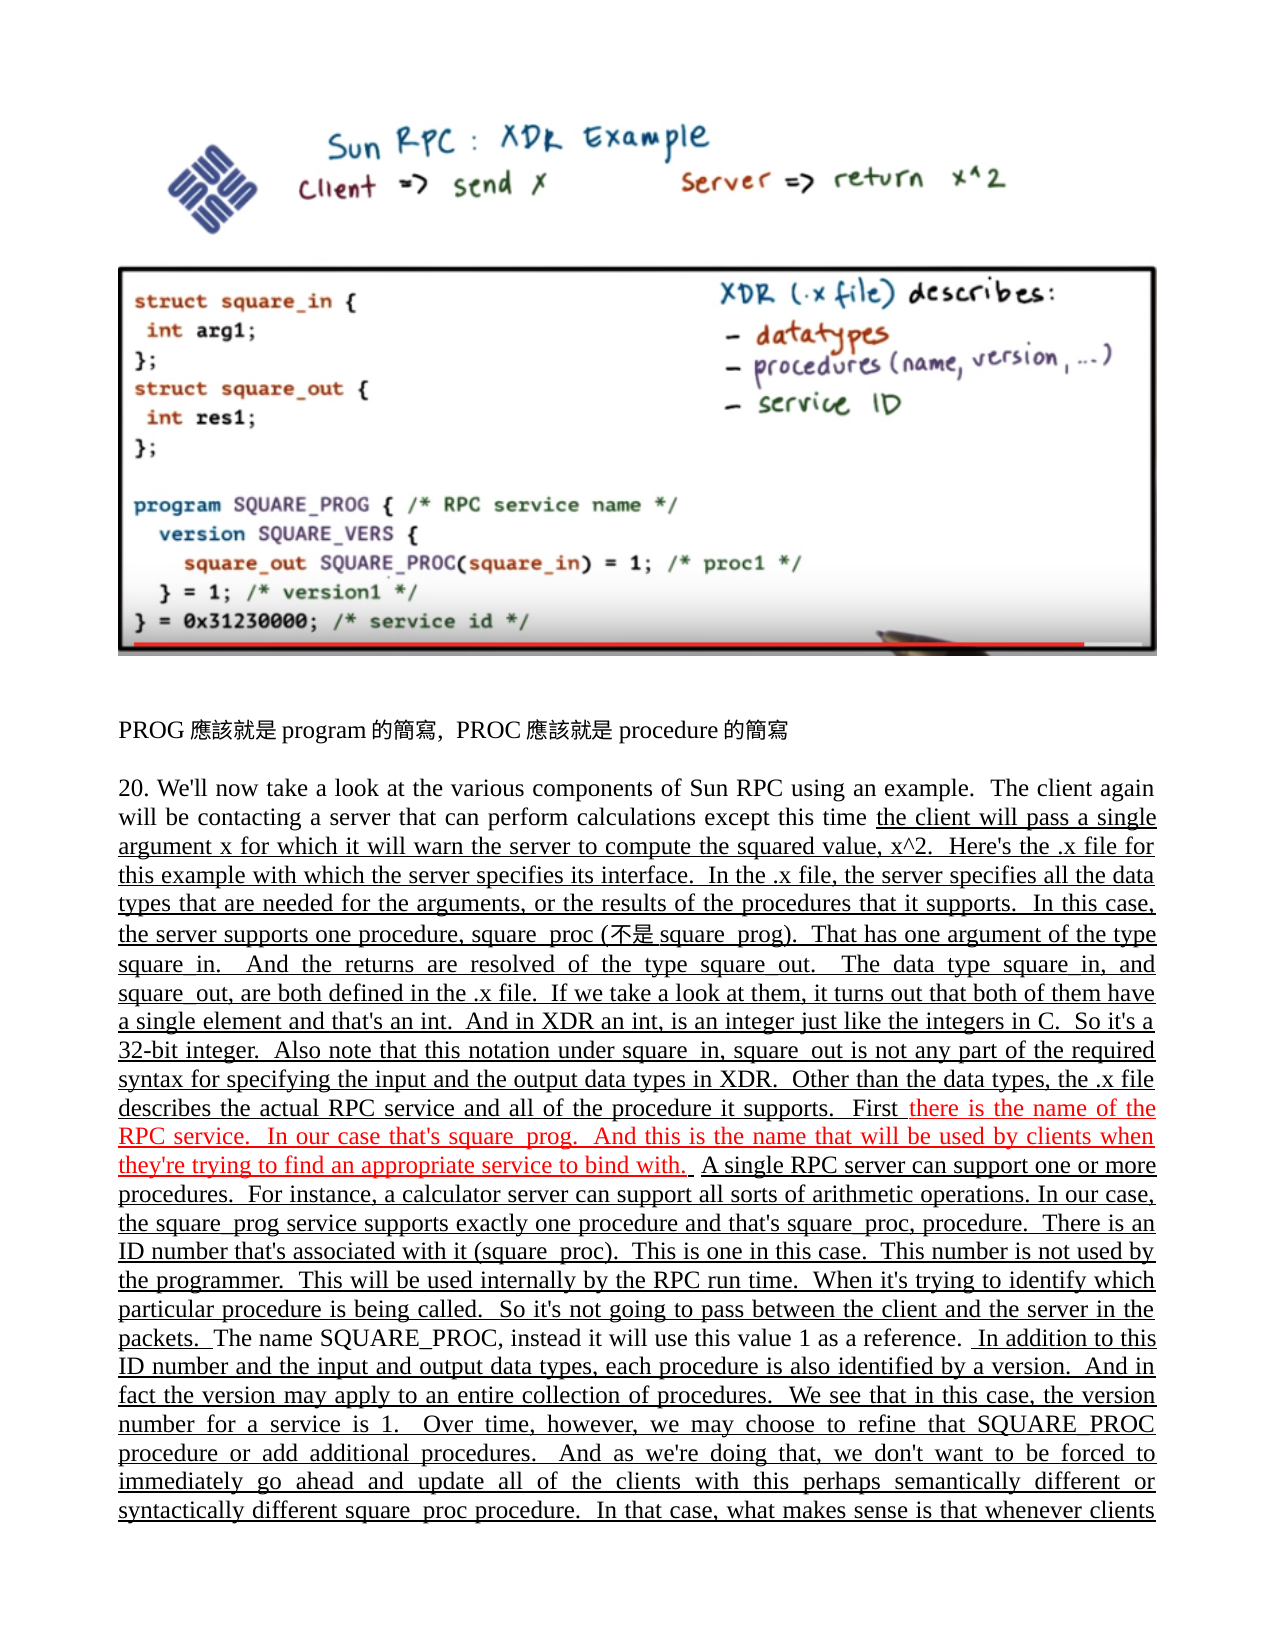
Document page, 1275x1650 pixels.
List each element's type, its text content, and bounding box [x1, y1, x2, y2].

picture [118, 118, 1157, 656]
text PROG應該就是program的簡寫, PROC應該就是 procedure的簡寫 [118, 713, 1157, 745]
text number for a service is 1. Over time, however, we may choose to refine that SQUARE_PROC procedure or add additional procedures. And as we're doing that, we don't want to be forced to [118, 1407, 1157, 1463]
text square_in. And the returns are resolved of the type square_out. The data type square_in, and square_out, are both defined in the .x file. If we take a look at them, it turns out that both of them have a single element and that's an int. And in XDR an int, is an integer just like the integers in C. So it's a 32-bit integer. Also note that this notation under square_in, square_out is not any part of the required syntax for specifying the input and the output data types in XDR. Other than the data types, the .x file describes the actual RPC service and all of the procedure it supports. First there is the name of the RPC service. In our case that's square_prog. And this is the name that will be used by clients when they're trying to find an appropriate service to bind with. A single RPC server can support one or more procedures. For instance, a calculator server can support all sorts of arithmetic operations. In our case, the square_prog service supports exactly one procedure and that's square_proc, procedure. There is an ID number that's associated with it (square_proc). This is one in this case. This number is not used by the programmer. This will be used internally by the RPC run time. When it's trying to identify which particular procedure is being called. So it's not going to pass between the client and the server in the packets. The name SQUARE_PROC, instead it will use this value 1 as a reference. In addition to this ID number and the input and output data types, each procedure is also identified by a version. And in fact the version may apply to an entire collection of procedures. We see that in this case, the version [118, 946, 1157, 1405]
text 20. We'll now take a look at the various components of Sun RPC using an example. The client again will be contacting a server that can perform calculations except this time the client will pass a single argument x for which it will warn the server to compute the squared value, x^2. Here's the .x file for this example with which the server specifies its interface. In the .x file, the server specifies all the data types that are needed for the arguments, or the results of the procedures that it supports. In this case, the server supports one procedure, square_proc (不是square_prog). That has one argument of the type [118, 773, 1157, 944]
text immediately go ahead and update all of the clients with this perhaps semantically different or syntactically different square_proc procedure. In that case, what makes sense is that whenever clients [118, 1464, 1157, 1524]
